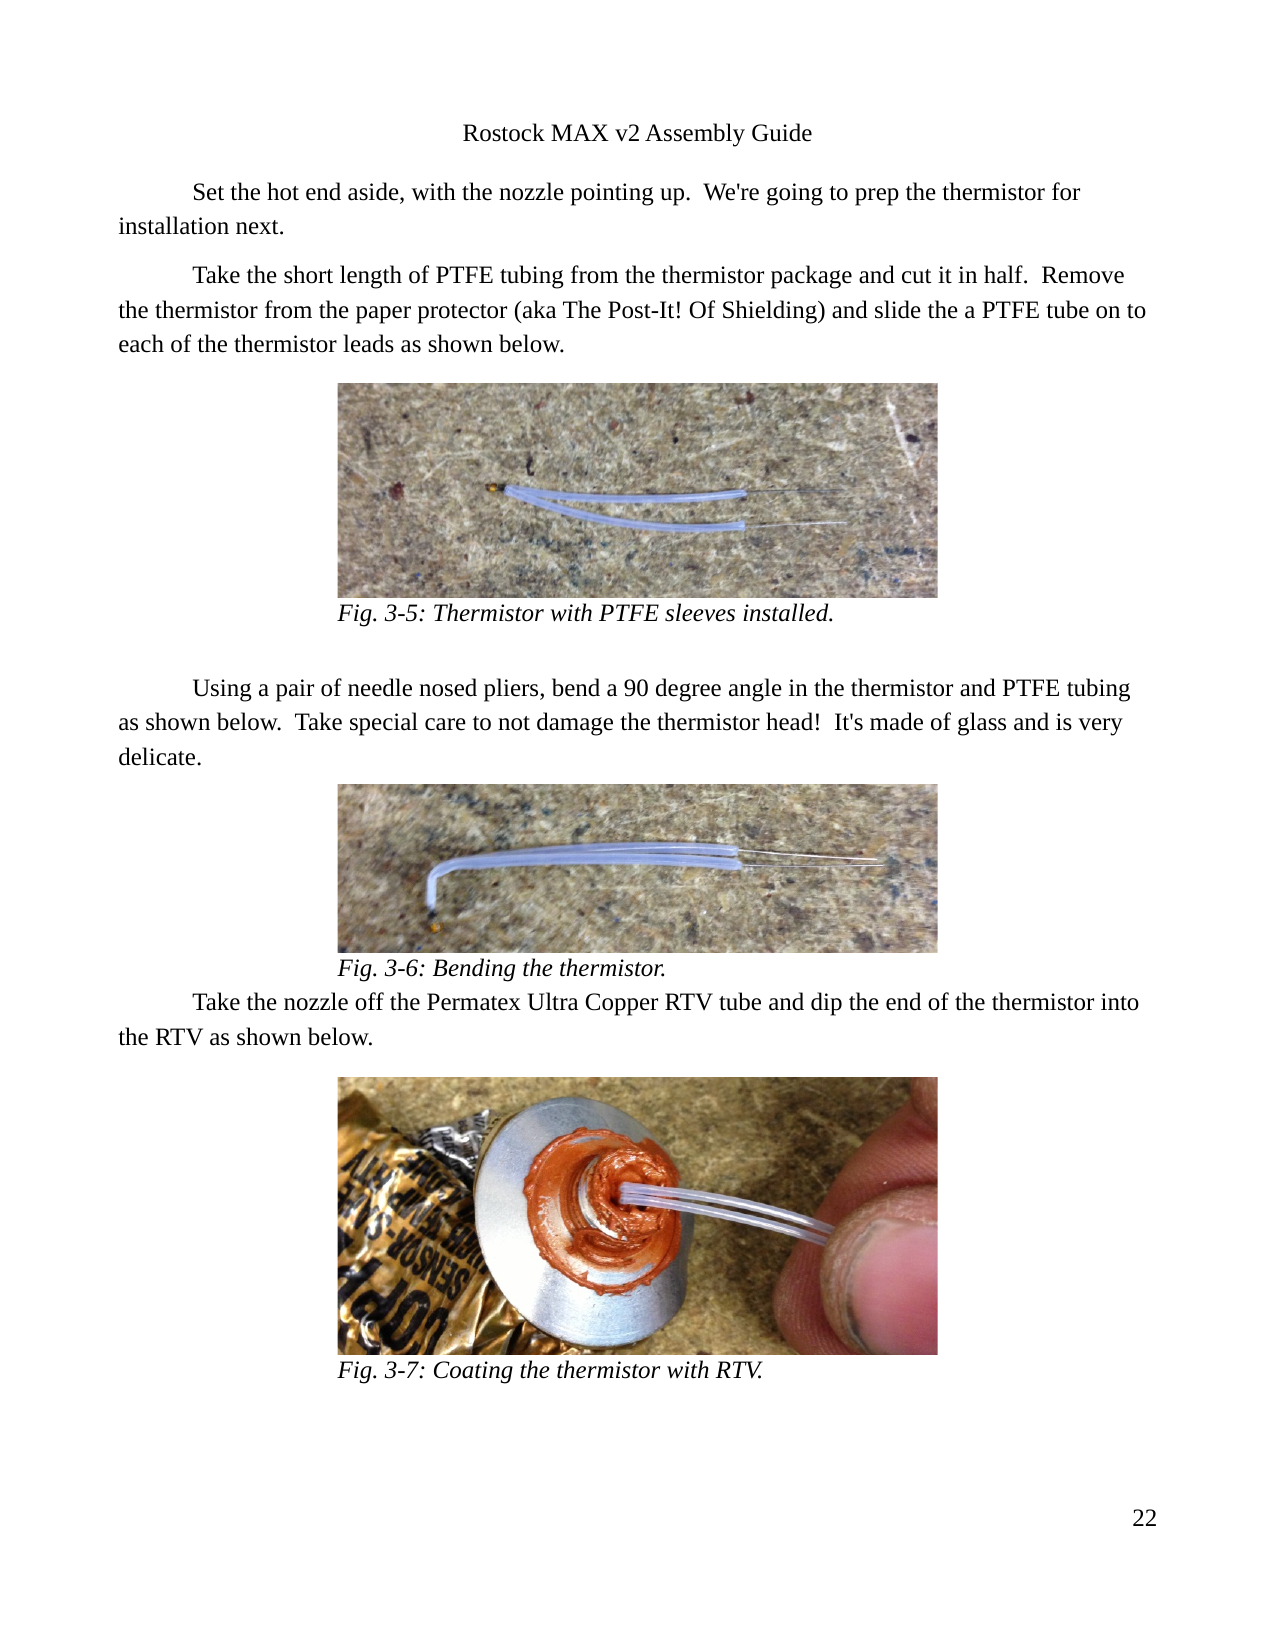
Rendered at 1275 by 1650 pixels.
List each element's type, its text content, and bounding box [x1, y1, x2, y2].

picture [337, 383, 938, 598]
text Take the short length of PTFE tubing from the thermistor package and cut it in half. Remove the thermistor from the paper protector (aka The Post-It! Of Shielding) and slide the a PTFE tube on to each of the thermistor leads as shown below. [118, 260, 1157, 358]
picture [337, 784, 938, 953]
picture [337, 1077, 938, 1355]
text Take the nozzle off the Permatex Ultra Copper RTV tube and dip the end of the thermistor into the RTV as shown below. [118, 987, 1157, 1050]
text Fig. 3-6: Bending the thermistor. [337, 953, 937, 981]
text [337, 371, 937, 383]
text Set the hot end aside, with the nozzle pointing up. We're going to prep the thermistor for installation next. [118, 177, 1157, 240]
text Fig. 3-5: Thermistor with PTFE sleeves installed. [337, 598, 937, 627]
text Using a pair of needle nosed pliers, bend a 90 degree angle in the thermistor and PTFE tubing as shown below. Take special care to not damage the thermistor head! It's made of glass and is very delicate. [118, 673, 1157, 771]
text Fig. 3-7: Coating the thermistor with RTV. [337, 1355, 937, 1384]
